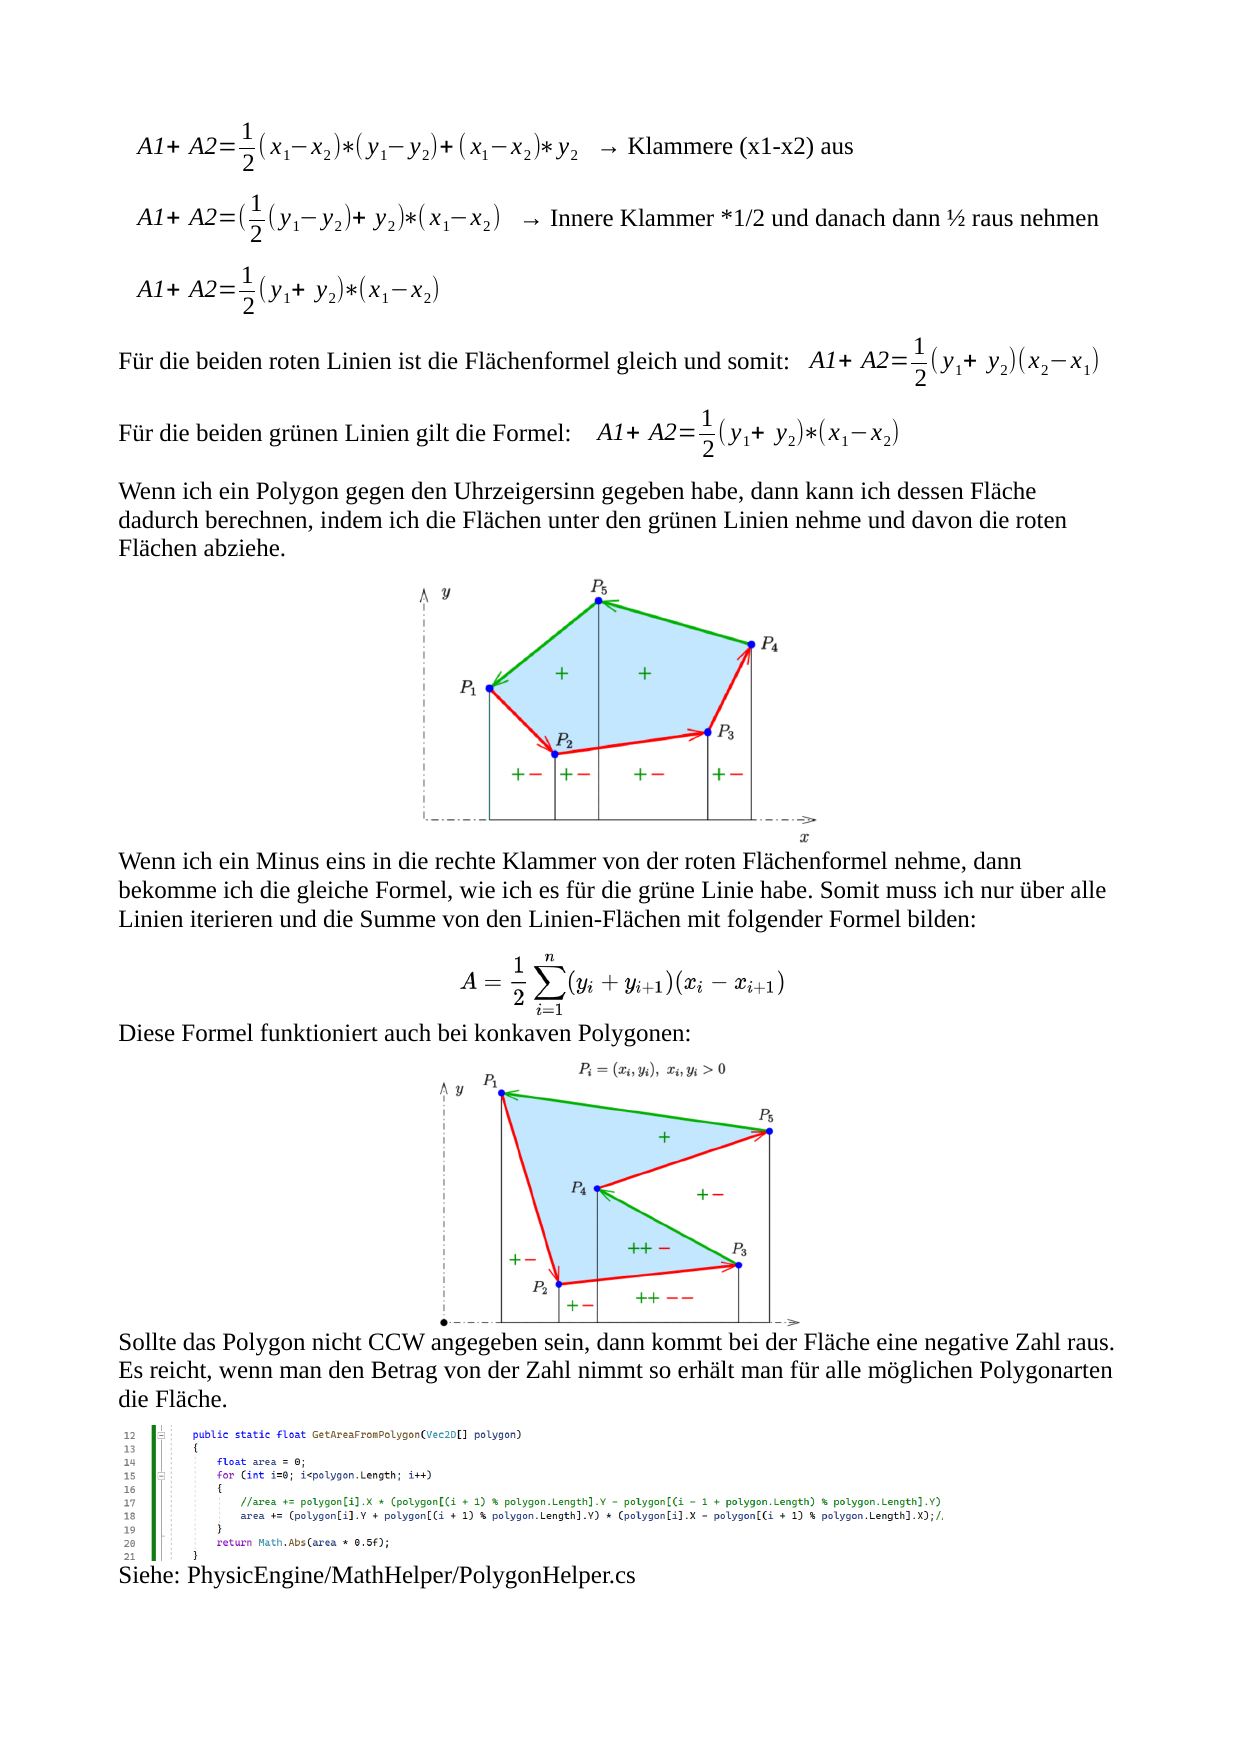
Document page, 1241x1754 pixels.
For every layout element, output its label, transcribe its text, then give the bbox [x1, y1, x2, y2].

text → Innere Klammer *1/2 und danach dann ½ raus nehmen [118, 190, 1122, 249]
text Sollte das Polygon nicht CCW angegeben sein, dann kommt bei der Fläche eine negative Zahl raus. Es reicht, wenn man den Betrag von der Zahl nimmt so erhält man für alle möglichen Polygonarten die Fläche. [118, 1059, 1122, 1413]
picture [455, 945, 786, 1019]
text Wenn ich ein Minus eins in die rechte Klammer von der roten Flächenformel nehme, dann bekomme ich die gleiche Formel, wie ich es für die grüne Linie habe. Somit muss ich nur über alle Linien iterieren und die Summe von den Linien-Flächen mit folgender Formel bilden: [118, 575, 1122, 932]
picture [438, 1059, 802, 1327]
text → Klammere (x1-x2) aus [118, 118, 1122, 177]
text Siehe: PhysicEngine/MathHelper/PolygonHelper.cs [118, 1426, 1122, 1589]
text Für die beiden roten Linien ist die Flächenformel gleich und somit: [118, 333, 1122, 392]
text Für die beiden grünen Linien gilt die Formel: [118, 404, 1122, 463]
picture [118, 1425, 943, 1561]
picture [415, 574, 825, 847]
text Wenn ich ein Polygon gegen den Uhrzeigersinn gegeben habe, dann kann ich dessen Fläche dadurch berechnen, indem ich die Flächen unter den grünen Linien nehme und davon die roten Flächen abziehe. [118, 476, 1122, 562]
text Diese Formel funktioniert auch bei konkaven Polygonen: [118, 945, 1122, 1047]
